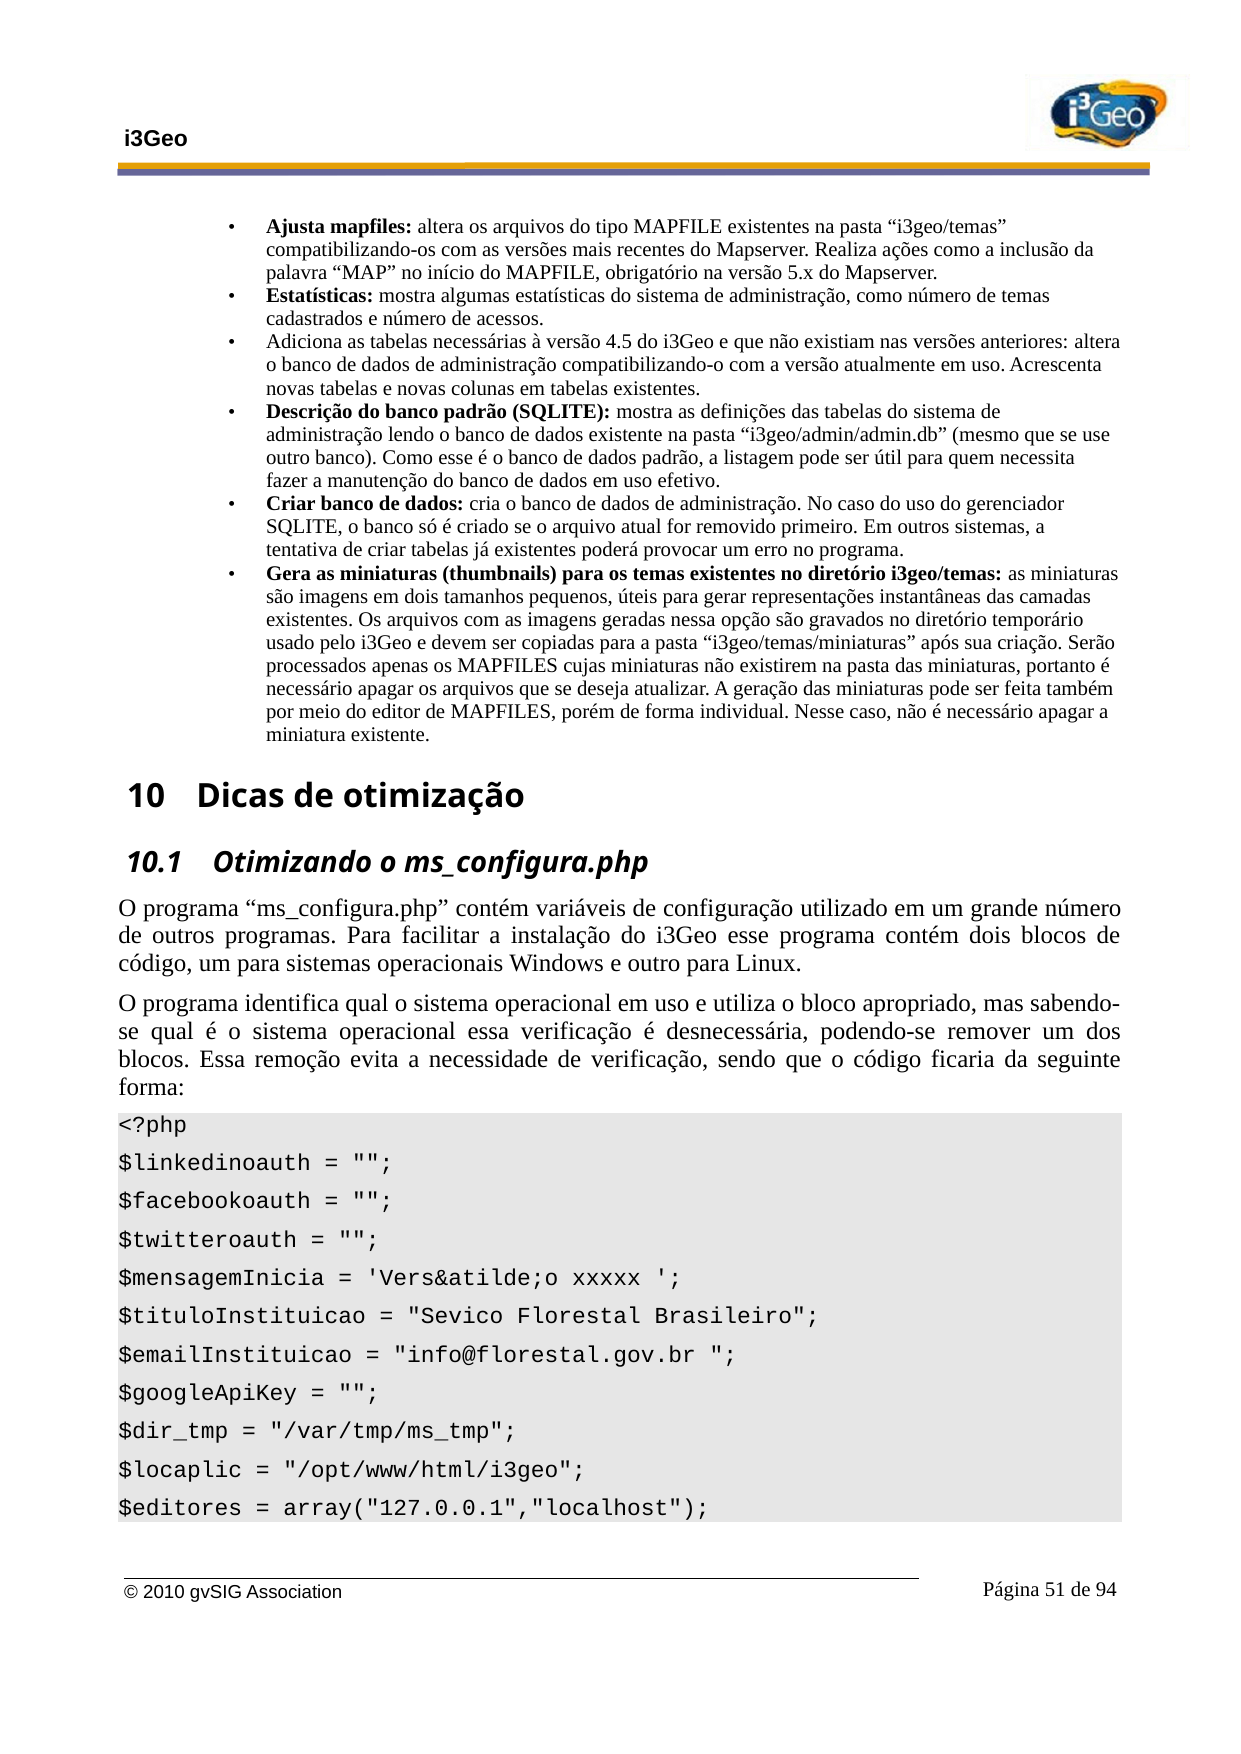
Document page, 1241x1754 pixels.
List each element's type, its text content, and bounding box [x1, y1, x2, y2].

text $twitteroauth = ""; [118, 1228, 1122, 1254]
list Criar banco de dados: cria o banco de dados de administração. No caso do uso do gerenciador SQLITE, o banco só é criado se o arquivo atual for removido primeiro. Em outros sistemas, a tentativa de criar tabelas já existentes poderá provocar um erro no programa. [228, 492, 1122, 561]
subtitle Otimizando o ms_configura.php [118, 842, 1122, 881]
text O programa identifica qual o sistema operacional em uso e utiliza o bloco apropriado, mas sabendo-se qual é o sistema operacional essa verificação é desnecessária, podendo-se remover um dos blocos. Essa remoção evita a necessidade de verificação, sendo que o código ficaria da seguinte forma: [118, 989, 1122, 1100]
list Adiciona as tabelas necessárias à versão 4.5 do i3Geo e que não existiam nas versões anteriores: altera o banco de dados de administração compatibilizando-o com a versão atualmente em uso. Acrescenta novas tabelas e novas colunas em tabelas existentes. [228, 330, 1122, 399]
list Estatísticas: mostra algumas estatísticas do sistema de administração, como número de temas cadastrados e número de acessos. [228, 284, 1122, 330]
picture [1025, 74, 1191, 151]
text $linkedinoauth = ""; [118, 1151, 1122, 1177]
text $dir_tmp = "/var/tmp/ms_tmp"; [118, 1419, 1122, 1446]
text O programa “ms_configura.php” contém variáveis de configuração utilizado em um grande número de outros programas. Para facilitar a instalação do i3Geo esse programa contém dois blocos de código, um para sistemas operacionais Windows e outro para Linux. [118, 894, 1122, 977]
text $locaplic = "/opt/www/html/i3geo"; [118, 1458, 1122, 1484]
list Gera as miniaturas (thumbnails) para os temas existentes no diretório i3geo/temas: as miniaturas são imagens em dois tamanhos pequenos, úteis para gerar representações instantâneas das camadas existentes. Os arquivos com as imagens geradas nessa opção são gravados no diretório temporário usado pelo i3Geo e devem ser copiadas para a pasta “i3geo/temas/miniaturas” após sua criação. Serão processados apenas os MAPFILES cujas miniaturas não existirem na pasta das miniaturas, portanto é necessário apagar os arquivos que se deseja atualizar. A geração das miniaturas pode ser feita também por meio do editor de MAPFILES, porém de forma individual. Nesse caso, não é necessário apagar a miniatura existente. [228, 561, 1122, 746]
text $mensagemInicia = 'Vers&atilde;o xxxxx '; [118, 1266, 1122, 1292]
text $googleApiKey = ""; [118, 1381, 1122, 1407]
text $emailInstituicao = "info@florestal.gov.br "; [118, 1343, 1122, 1369]
text <?php [118, 1113, 1122, 1139]
list Ajusta mapfiles: altera os arquivos do tipo MAPFILE existentes na pasta “i3geo/temas” compatibilizando-os com as versões mais recentes do Mapserver. Realiza ações como a inclusão da palavra “MAP” no início do MAPFILE, obrigatório na versão 5.x do Mapserver. [228, 214, 1122, 284]
text $tituloInstituicao = "Sevico Florestal Brasileiro"; [118, 1304, 1122, 1331]
text $editores = array("127.0.0.1","localhost"); [118, 1496, 1122, 1522]
list Descrição do banco padrão (SQLITE): mostra as definições das tabelas do sistema de administração lendo o banco de dados existente na pasta “i3geo/admin/admin.db” (mesmo que se use outro banco). Como esse é o banco de dados padrão, a listagem pode ser útil para quem necessita fazer a manutenção do banco de dados em uso efetivo. [228, 399, 1122, 492]
text $facebookoauth = ""; [118, 1189, 1122, 1216]
subtitle Dicas de otimização [118, 771, 1122, 817]
